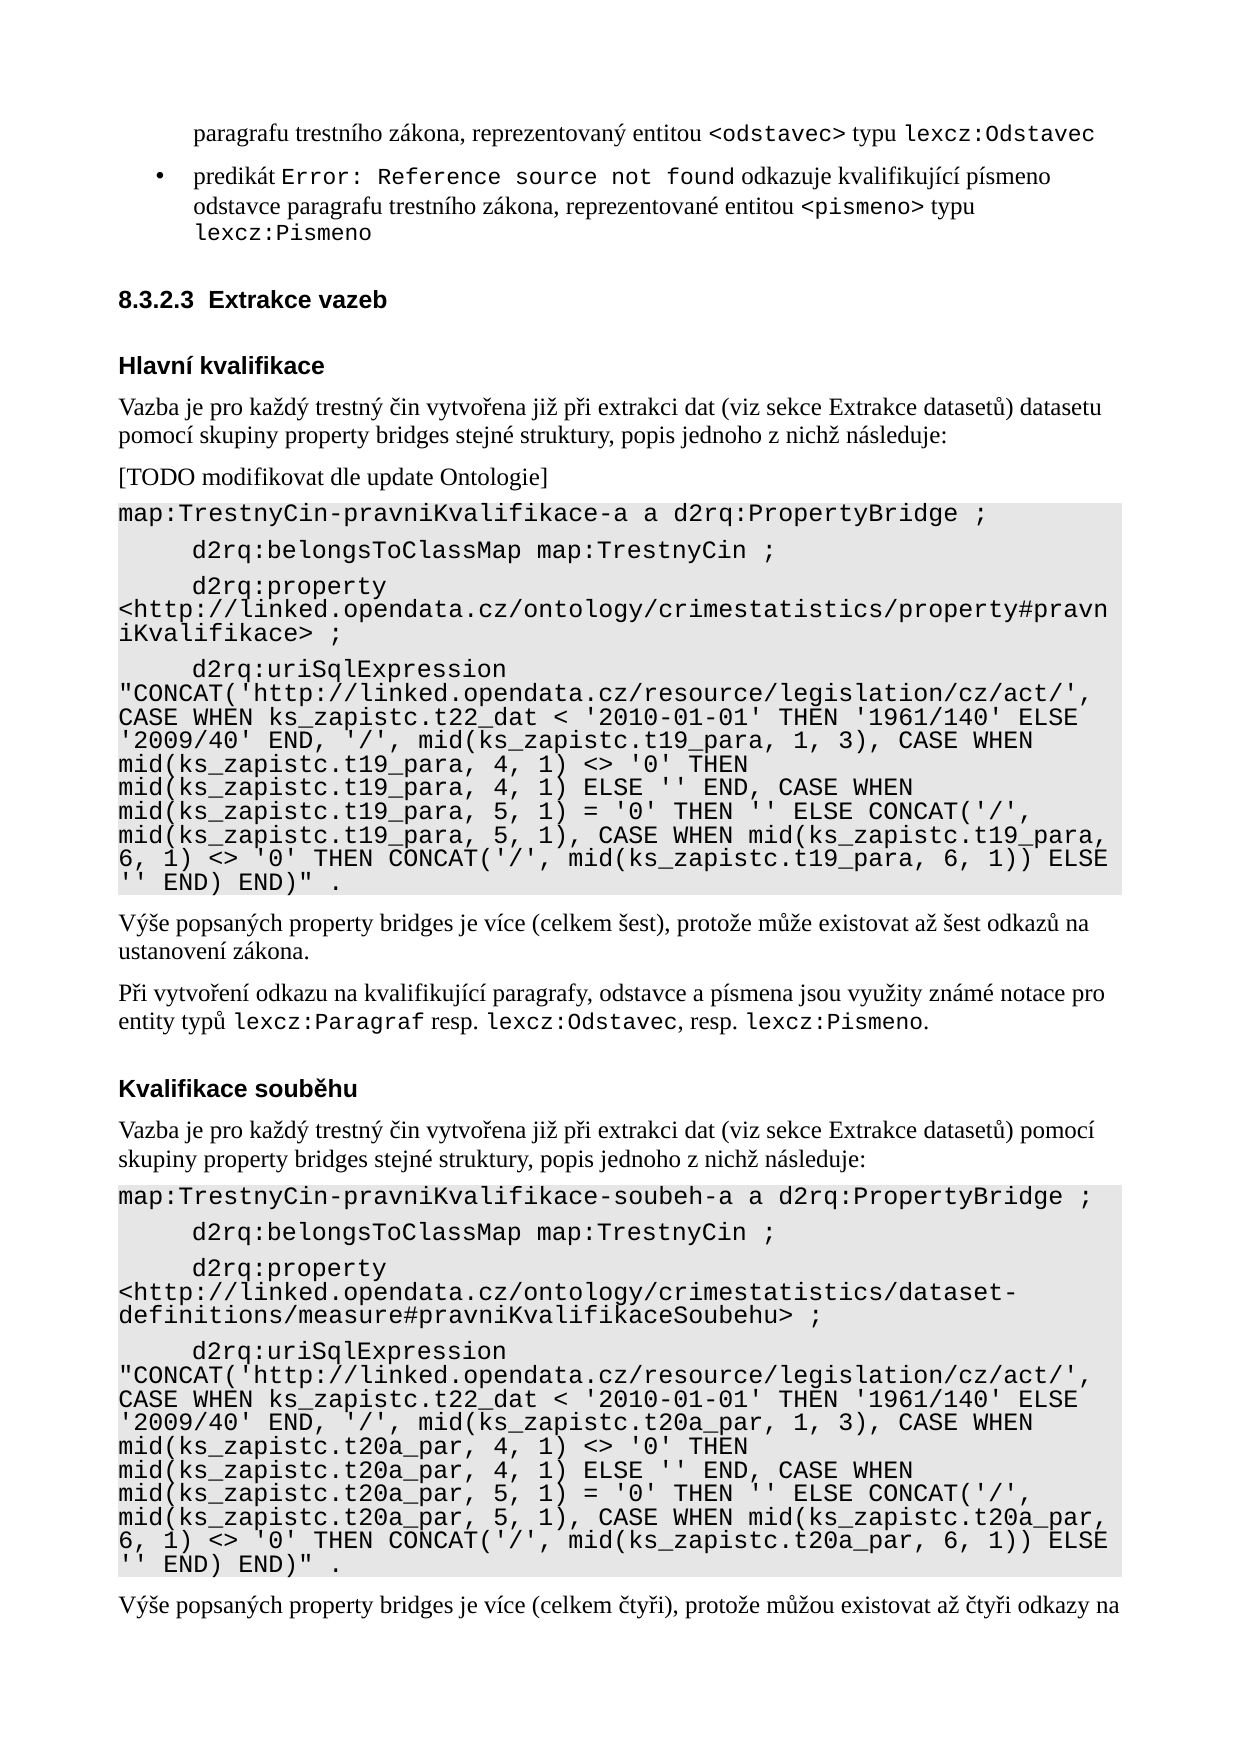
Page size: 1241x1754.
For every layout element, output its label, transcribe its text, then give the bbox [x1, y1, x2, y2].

text Vazba je pro každý trestný čin vytvořena již při extrakci dat (viz sekce Extrakce datasetů) pomocí skupiny property bridges stejné struktury, popis jednoho z nichž následuje: [118, 1115, 1122, 1173]
text map:TrestnyCin-pravniKvalifikace-soubeh-a a d2rq:PropertyBridge ; [118, 1185, 1122, 1209]
text Při vytvoření odkazu na kvalifikující paragrafy, odstavce a písmena jsou využity známé notace pro entity typů lexcz:Paragraf resp. lexcz:Odstavec, resp. lexcz:Pismeno. [118, 978, 1122, 1037]
subtitle Extrakce vazeb [118, 285, 1122, 313]
text d2rq:uriSqlExpression "CONCAT('http://linked.opendata.cz/resource/legislation/cz/act/', CASE WHEN ks_zapistc.t22_dat < '2010-01-01' THEN '1961/140' ELSE '2009/40' END, '/', mid(ks_zapistc.t19_para, 1, 3), CASE WHEN mid(ks_zapistc.t19_para, 4, 1) <> '0' THEN mid(ks_zapistc.t19_para, 4, 1) ELSE '' END, CASE WHEN mid(ks_zapistc.t19_para, 5, 1) = '0' THEN '' ELSE CONCAT('/', mid(ks_zapistc.t19_para, 5, 1), CASE WHEN mid(ks_zapistc.t19_para, 6, 1) <> '0' THEN CONCAT('/', mid(ks_zapistc.t19_para, 6, 1)) ELSE '' END) END)" . [118, 659, 1122, 895]
text Vazba je pro každý trestný čin vytvořena již při extrakci dat (viz sekce Extrakce datasetů) datasetu pomocí skupiny property bridges stejné struktury, popis jednoho z nichž následuje: [118, 392, 1122, 449]
text d2rq:property <http://linked.opendata.cz/ontology/crimestatistics/dataset-definitions/measure#pravniKvalifikaceSoubehu> ; [118, 1257, 1122, 1328]
text d2rq:uriSqlExpression "CONCAT('http://linked.opendata.cz/resource/legislation/cz/act/', CASE WHEN ks_zapistc.t22_dat < '2010-01-01' THEN '1961/140' ELSE '2009/40' END, '/', mid(ks_zapistc.t20a_par, 1, 3), CASE WHEN mid(ks_zapistc.t20a_par, 4, 1) <> '0' THEN mid(ks_zapistc.t20a_par, 4, 1) ELSE '' END, CASE WHEN mid(ks_zapistc.t20a_par, 5, 1) = '0' THEN '' ELSE CONCAT('/', mid(ks_zapistc.t20a_par, 5, 1), CASE WHEN mid(ks_zapistc.t20a_par, 6, 1) <> '0' THEN CONCAT('/', mid(ks_zapistc.t20a_par, 6, 1)) ELSE '' END) END)" . [118, 1341, 1122, 1577]
text d2rq:property <http://linked.opendata.cz/ontology/crimestatistics/property#pravniKvalifikace> ; [118, 575, 1122, 646]
subtitle Hlavní kvalifikace [118, 351, 1122, 379]
text Výše popsaných property bridges je více (celkem čtyři), protože můžou existovat až čtyři odkazy na [118, 1590, 1122, 1619]
text [TODO modifikovat dle update Ontologie] [118, 462, 1122, 491]
list predikát Chyba: zdroj odkazu nenalezen odkazuje kvalifikující písmeno odstavce paragrafu trestního zákona, reprezentované entitou <pismeno> typu lexcz:Pismeno [156, 161, 1122, 247]
text d2rq:belongsToClassMap map:TrestnyCin ; [118, 539, 1122, 563]
text map:TrestnyCin-pravniKvalifikace-a a d2rq:PropertyBridge ; [118, 503, 1122, 527]
text d2rq:belongsToClassMap map:TrestnyCin ; [118, 1221, 1122, 1245]
list predikát Chyba: zdroj odkazu nenalezen odkazuje kvalifikující odstavec paragrafu trestního zákona, reprezentovaný entitou <odstavec> typu lexcz:Odstavec [156, 118, 1122, 148]
text Výše popsaných property bridges je více (celkem šest), protože může existovat až šest odkazů na ustanovení zákona. [118, 908, 1122, 965]
subtitle Kvalifikace souběhu [118, 1074, 1122, 1103]
